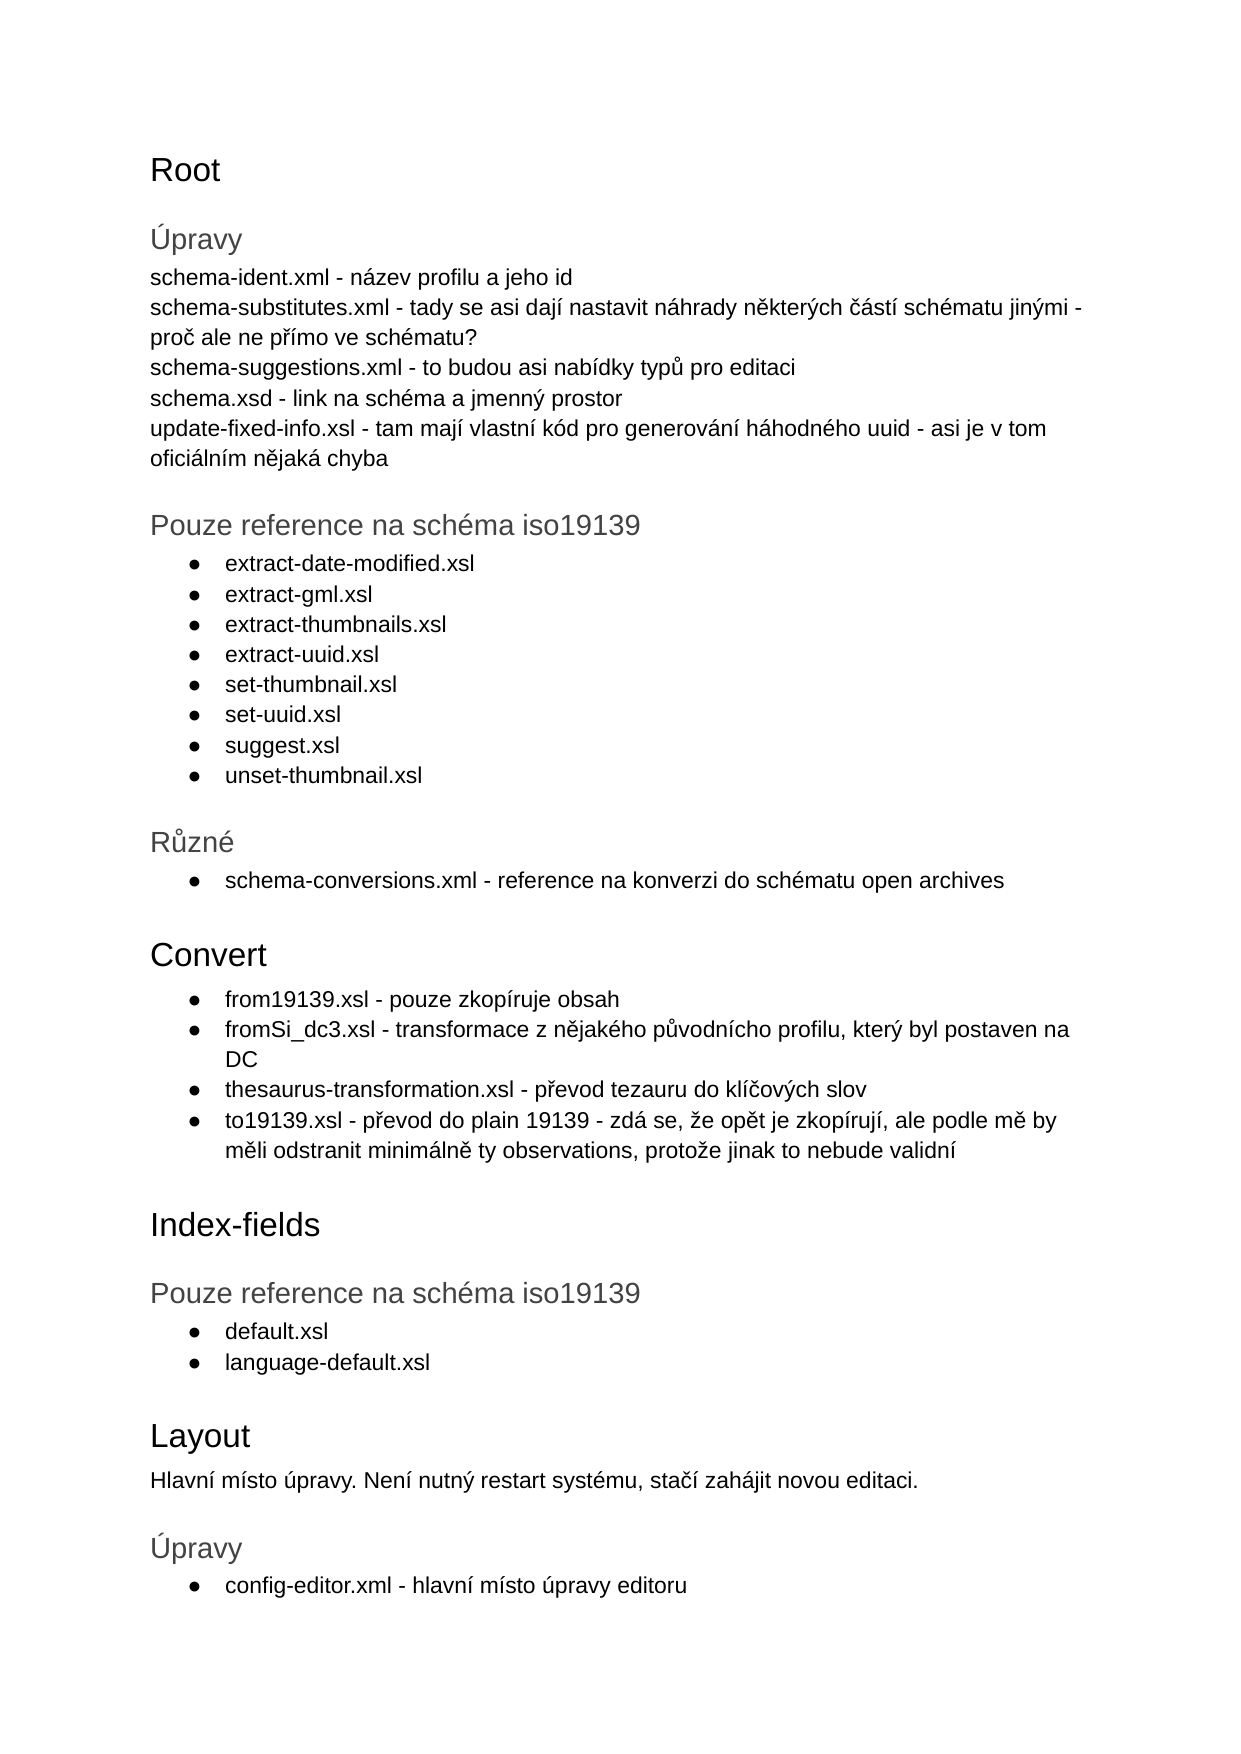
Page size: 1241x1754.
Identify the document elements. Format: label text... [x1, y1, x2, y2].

list unset-thumbnail.xsl [187, 762, 1090, 788]
text schema-substitutes.xml - tady se asi dají nastavit náhrady některých částí schématu jinými - proč ale ne přímo ve schématu? [150, 294, 1090, 350]
list thesaurus-transformation.xsl - převod tezauru do klíčových slov [187, 1076, 1090, 1103]
list extract-uuid.xsl [187, 641, 1090, 667]
subtitle Úpravy [150, 222, 1090, 255]
list from19139.xsl - pouze zkopíruje obsah [187, 986, 1090, 1012]
subtitle Různé [150, 825, 1090, 859]
list extract-thumbnails.xsl [187, 611, 1090, 637]
list to19139.xsl - převod do plain 19139 - zdá se, že opět je zkopírují, ale podle mě by měli odstranit minimálně ty observations, protože jinak to nebude validní [187, 1107, 1090, 1163]
text schema-ident.xml - název profilu a jeho id [150, 264, 1090, 290]
subtitle Layout [150, 1416, 1090, 1454]
list set-thumbnail.xsl [187, 671, 1090, 697]
list default.xsl [187, 1318, 1090, 1344]
list suggest.xsl [187, 732, 1090, 758]
subtitle Pouze reference na schéma iso19139 [150, 1276, 1090, 1310]
list set-uuid.xsl [187, 701, 1090, 728]
text schema-suggestions.xml - to budou asi nabídky typů pro editaci [150, 354, 1090, 381]
list config-editor.xml - hlavní místo úpravy editoru [187, 1572, 1090, 1599]
subtitle Index-fields [150, 1204, 1090, 1243]
text Hlavní místo úpravy. Není nutný restart systému, stačí zahájit novou editaci. [150, 1467, 1090, 1493]
text schema.xsd - link na schéma a jmenný prostor [150, 384, 1090, 411]
list schema-conversions.xml - reference na konverzi do schématu open archives [187, 867, 1090, 893]
subtitle Convert [150, 935, 1090, 973]
list fromSi_dc3.xsl - transformace z nějakého původnícho profilu, který byl postaven na DC [187, 1016, 1090, 1073]
subtitle Root [150, 150, 1090, 188]
list language-default.xsl [187, 1348, 1090, 1375]
subtitle Pouze reference na schéma iso19139 [150, 508, 1090, 542]
subtitle Úpravy [150, 1531, 1090, 1564]
list extract-gml.xsl [187, 581, 1090, 607]
list extract-date-modified.xsl [187, 550, 1090, 577]
text update-fixed-info.xsl - tam mají vlastní kód pro generování háhodného uuid - asi je v tom oficiálním nějaká chyba [150, 415, 1090, 471]
